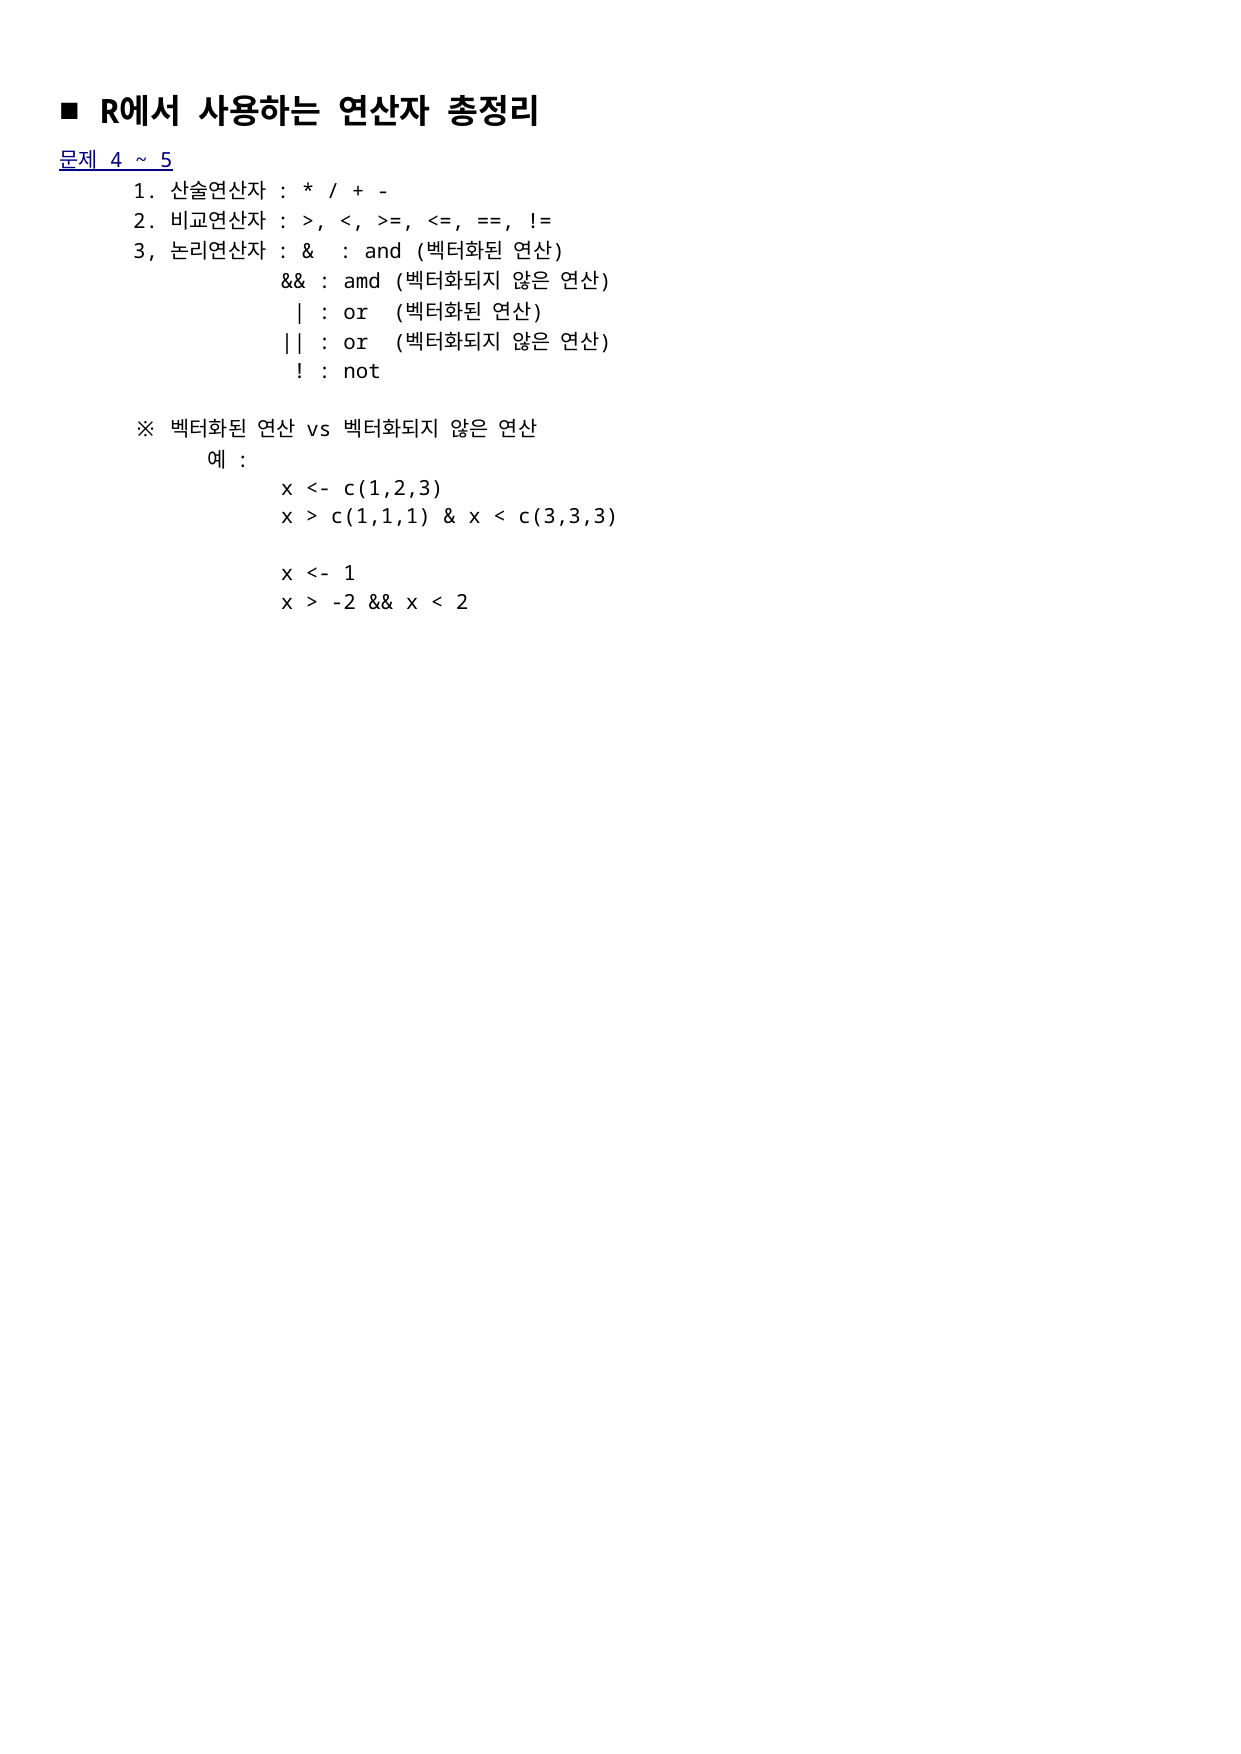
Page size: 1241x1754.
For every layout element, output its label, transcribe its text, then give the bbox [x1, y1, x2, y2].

text 2. 비교연산자 : >, <, >=, <=, ==, != [59, 204, 1181, 234]
text ! : not [59, 356, 1181, 384]
text 문제 4 ~ 5 [59, 145, 1181, 174]
text 3, 논리연산자 : & : and (벡터화된 연산) [59, 234, 1181, 265]
text && : amd (벡터화되지 않은 연산) [59, 265, 1181, 295]
text ※ 벡터화된 연산 vs 벡터화되지 않은 연산 [59, 413, 1181, 443]
text x <- 1 [59, 558, 1181, 587]
text x <- c(1,2,3) [59, 473, 1181, 502]
subtitle ■ R에서 사용하는 연산자 총정리 [59, 84, 1181, 133]
text x > -2 && x < 2 [59, 587, 1181, 615]
text | : or (벡터화된 연산) [59, 295, 1181, 325]
text || : or (벡터화되지 않은 연산) [59, 325, 1181, 356]
text 예 : [59, 443, 1181, 473]
text x > c(1,1,1) & x < c(3,3,3) [59, 502, 1181, 530]
text 1. 산술연산자 : * / + - [59, 174, 1181, 204]
